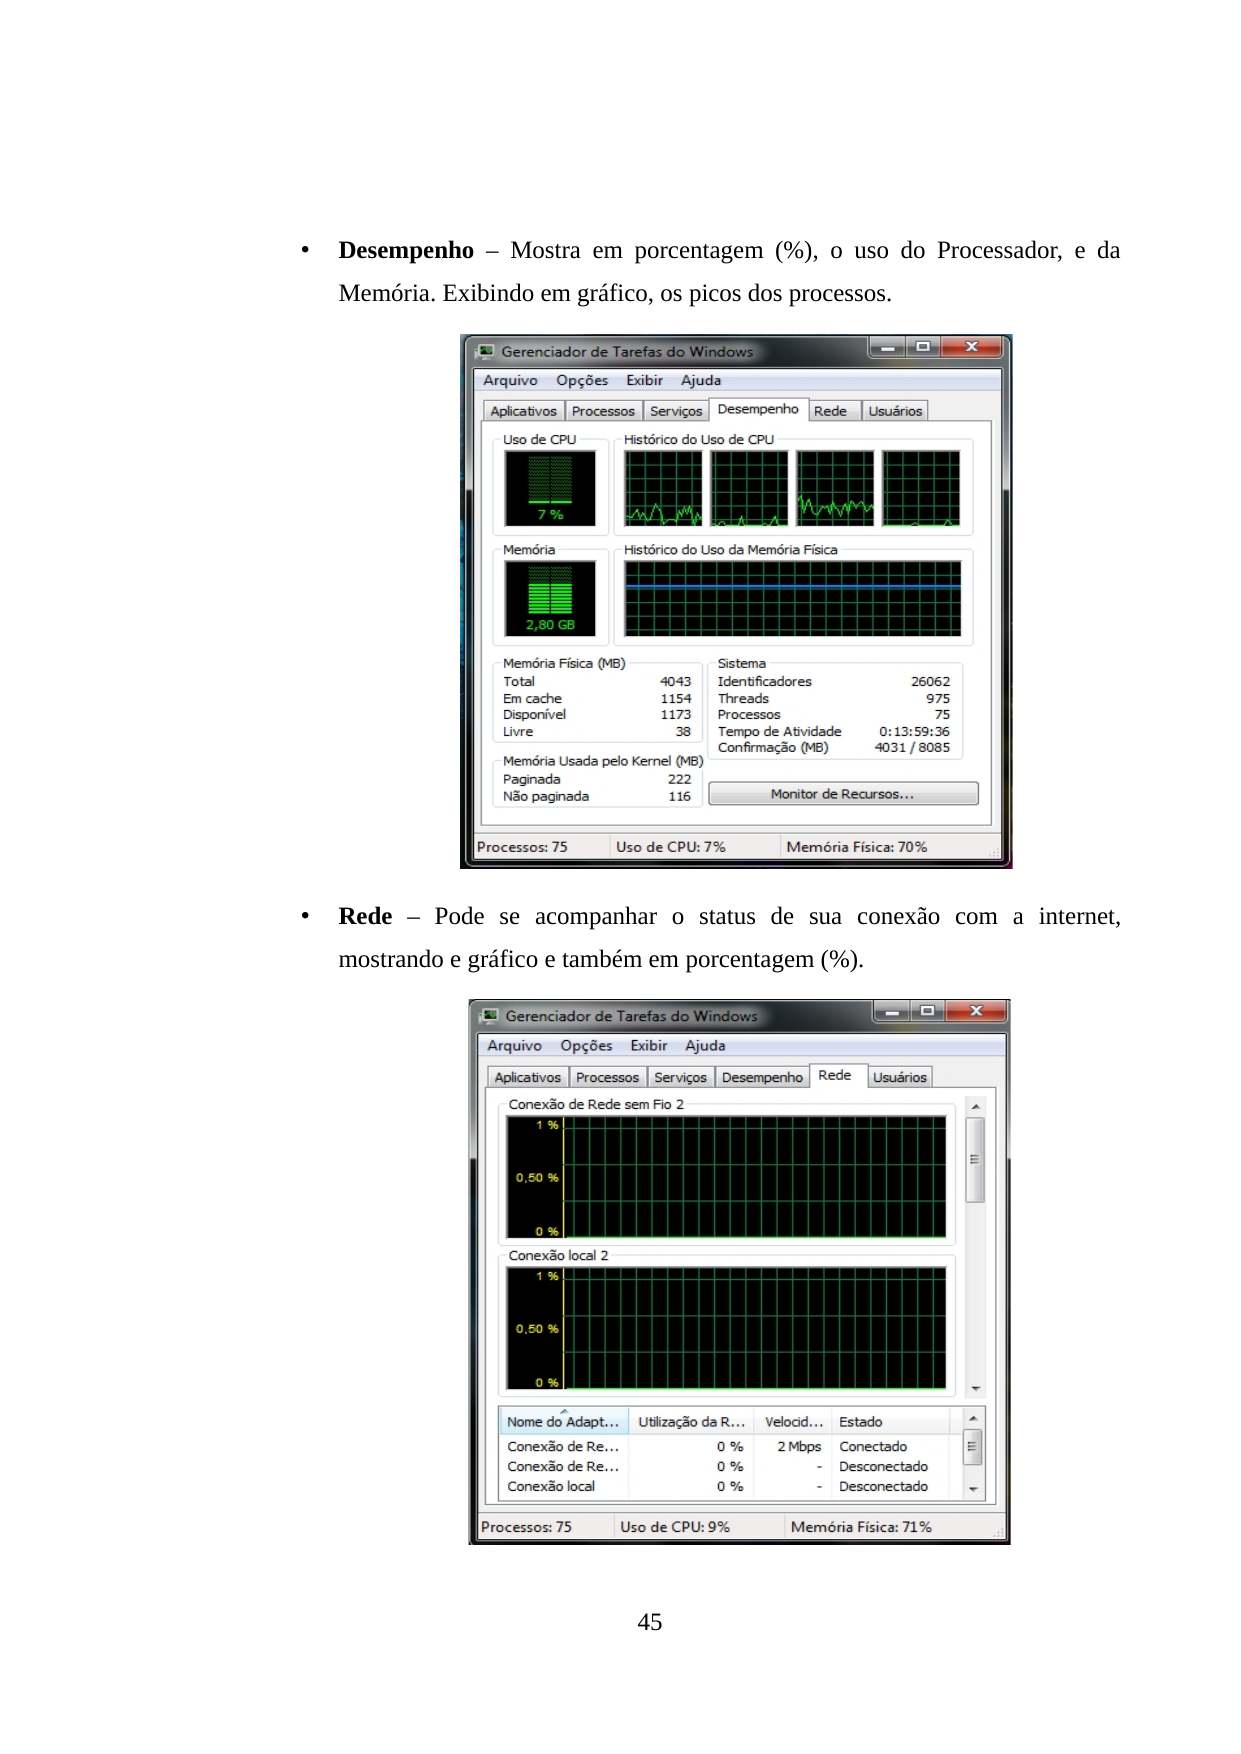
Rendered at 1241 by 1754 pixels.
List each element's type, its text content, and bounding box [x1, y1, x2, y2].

picture [460, 334, 1013, 869]
picture [468, 999, 1011, 1545]
list Rede – Pode se acompanhar o status de sua conexão com a internet, mostrando e gráfico e também em porcentagem (%). [301, 901, 1122, 973]
list Desempenho – Mostra em porcentagem (%), o uso do Processador, e da Memória. Exibindo em gráfico, os picos dos processos. [301, 235, 1122, 307]
